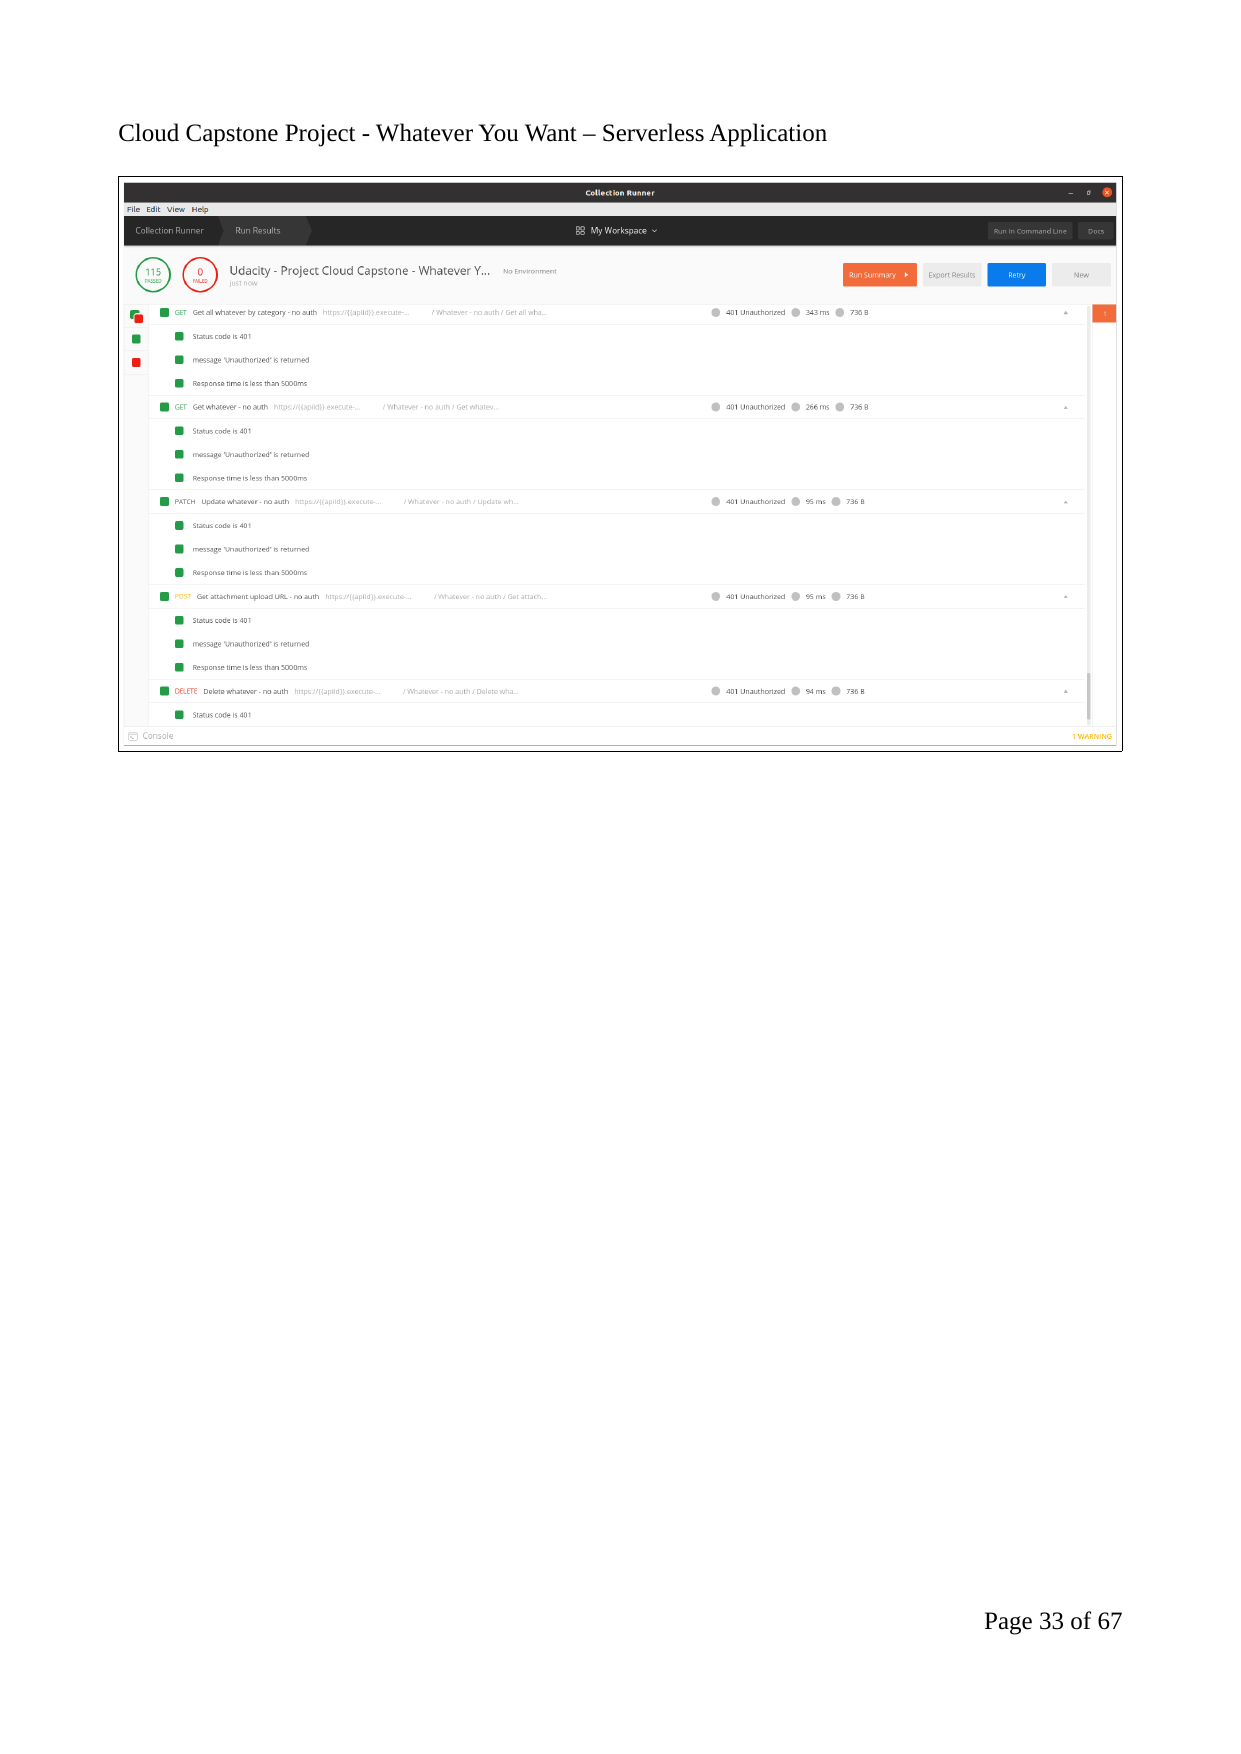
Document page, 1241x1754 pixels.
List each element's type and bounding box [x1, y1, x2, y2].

table_header [119, 177, 1122, 751]
picture [123, 182, 1117, 746]
